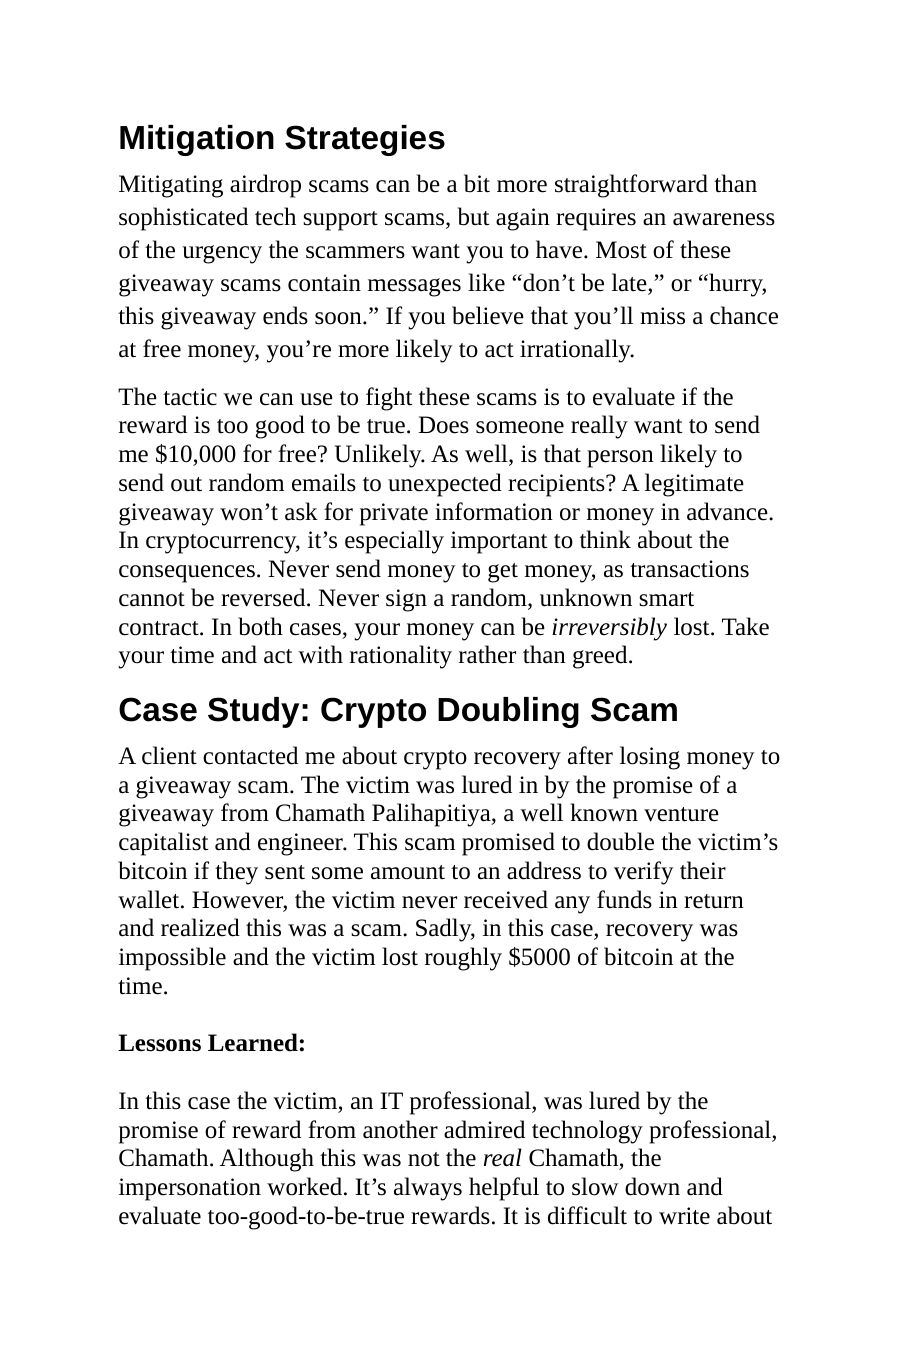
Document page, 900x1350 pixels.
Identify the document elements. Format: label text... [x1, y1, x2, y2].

text A client contacted me about crypto recovery after losing money to a giveaway scam. The victim was lured in by the promise of a giveaway from Chamath Palihapitiya, a well known venture capitalist and engineer. This scam promised to double the victim’s bitcoin if they sent some amount to an address to verify their wallet. However, the victim never received any funds in return and realized this was a scam. Sadly, in this case, recovery was impossible and the victim lost roughly $5000 of bitcoin at the time. [118, 741, 782, 1000]
text Mitigating airdrop scams can be a bit more straightforward than sophisticated tech support scams, but again requires an awareness of the urgency the scammers want you to have. Most of these giveaway scams contain messages like “don’t be late,” or “hurry, this giveaway ends soon.” If you believe that you’ll miss a chance at free money, you’re more likely to act irrationally. [118, 169, 782, 363]
subtitle Case Study: Crypto Doubling Scam [118, 690, 782, 728]
text Lessons Learned: [118, 1028, 782, 1057]
text The tactic we can use to fight these scams is to evaluate if the reward is too good to be true. Does someone really want to send me $10,000 for free? Unlikely. As well, is that person likely to send out random emails to unexpected recipients? A legitimate giveaway won’t ask for private information or money in advance. In cryptocurrency, it’s especially important to think about the consequences. Never send money to get money, as transactions cannot be reversed. Never sign a random, unknown smart contract. In both cases, your money can be irreversibly lost. Take your time and act with rationality rather than greed. [118, 382, 782, 669]
text In this case the victim, an IT professional, was lured by the promise of reward from another admired technology professional, Chamath. Although this was not the real Chamath, the impersonation worked. It’s always helpful to slow down and evaluate too-good-to-be-true rewards. It is difficult to write about [118, 1086, 782, 1230]
subtitle Mitigation Strategies [118, 118, 782, 157]
